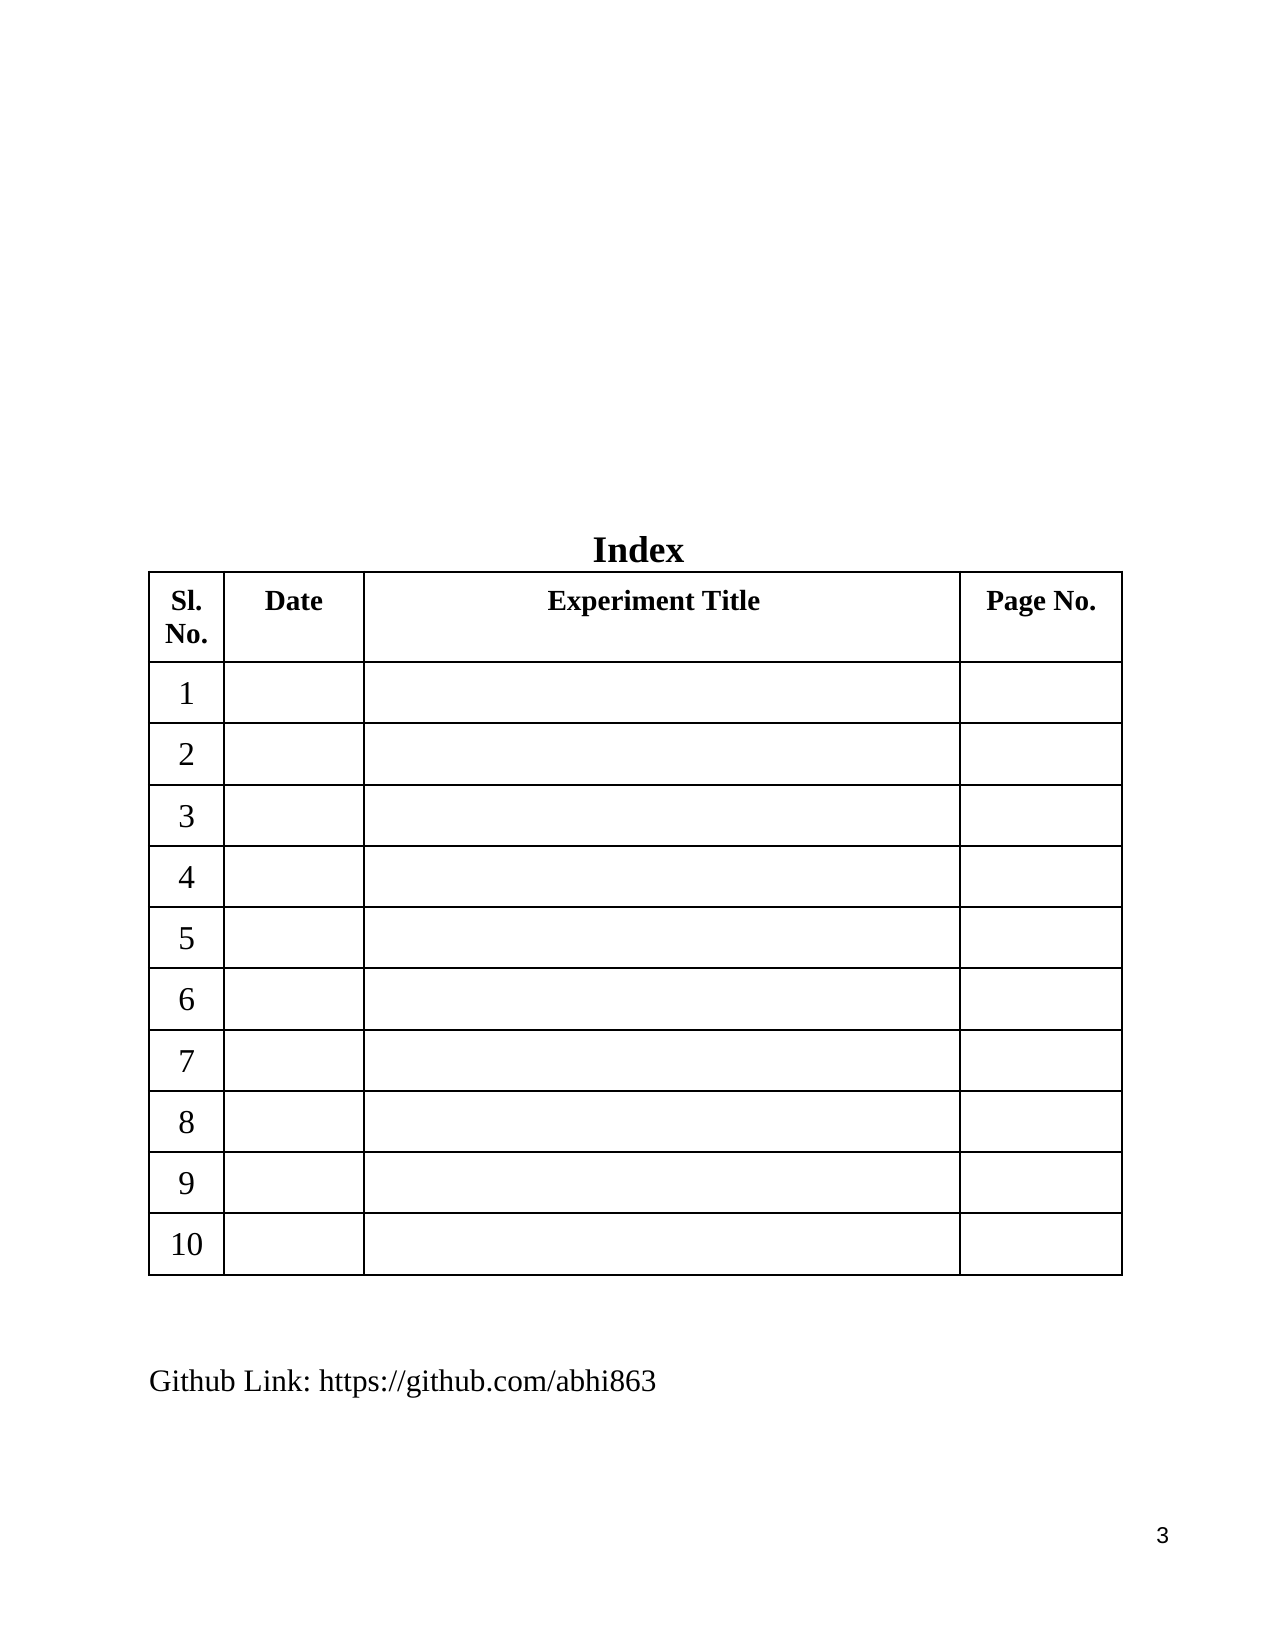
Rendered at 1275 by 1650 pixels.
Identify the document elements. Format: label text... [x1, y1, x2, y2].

table_header Sl. No. [150, 573, 223, 661]
table_cell [365, 663, 959, 722]
table_cell [225, 663, 363, 722]
table_cell 6 [150, 969, 223, 1028]
table_cell [961, 908, 1121, 967]
table_header Page No. [961, 573, 1121, 661]
table_cell 3 [150, 786, 223, 845]
table_cell [225, 786, 363, 845]
table_cell [961, 1153, 1121, 1212]
table_cell [365, 1092, 959, 1151]
table_cell [961, 1214, 1121, 1273]
table_cell 8 [150, 1092, 223, 1151]
table_cell [365, 908, 959, 967]
table_cell [961, 1031, 1121, 1090]
table_cell [961, 663, 1121, 722]
table_header Experiment Title [365, 573, 959, 661]
table_cell [365, 786, 959, 845]
table_cell [961, 724, 1121, 783]
table_cell 1 [150, 663, 223, 722]
table_cell [225, 1092, 363, 1151]
table_cell 4 [150, 847, 223, 906]
table_cell [365, 1153, 959, 1212]
table_header Date [225, 573, 363, 661]
table_cell [961, 847, 1121, 906]
table_cell [961, 786, 1121, 845]
table_cell [365, 847, 959, 906]
table_cell [365, 1031, 959, 1090]
table_cell [225, 724, 363, 783]
table_cell [961, 1092, 1121, 1151]
table_cell [225, 969, 363, 1028]
table_cell 2 [150, 724, 223, 783]
table_cell [225, 1214, 363, 1273]
table_cell 5 [150, 908, 223, 967]
text Index [592, 527, 1169, 571]
table_cell [225, 1031, 363, 1090]
table_cell [365, 1214, 959, 1273]
text Github Link: https://github.com/abhi863 [149, 1362, 1169, 1398]
table_cell [365, 969, 959, 1028]
table_cell 7 [150, 1031, 223, 1090]
table_cell [225, 1153, 363, 1212]
table_cell [225, 847, 363, 906]
table_cell [961, 969, 1121, 1028]
table_cell [365, 724, 959, 783]
table_cell 9 [150, 1153, 223, 1212]
table_cell [225, 908, 363, 967]
table_cell 10 [150, 1214, 223, 1273]
